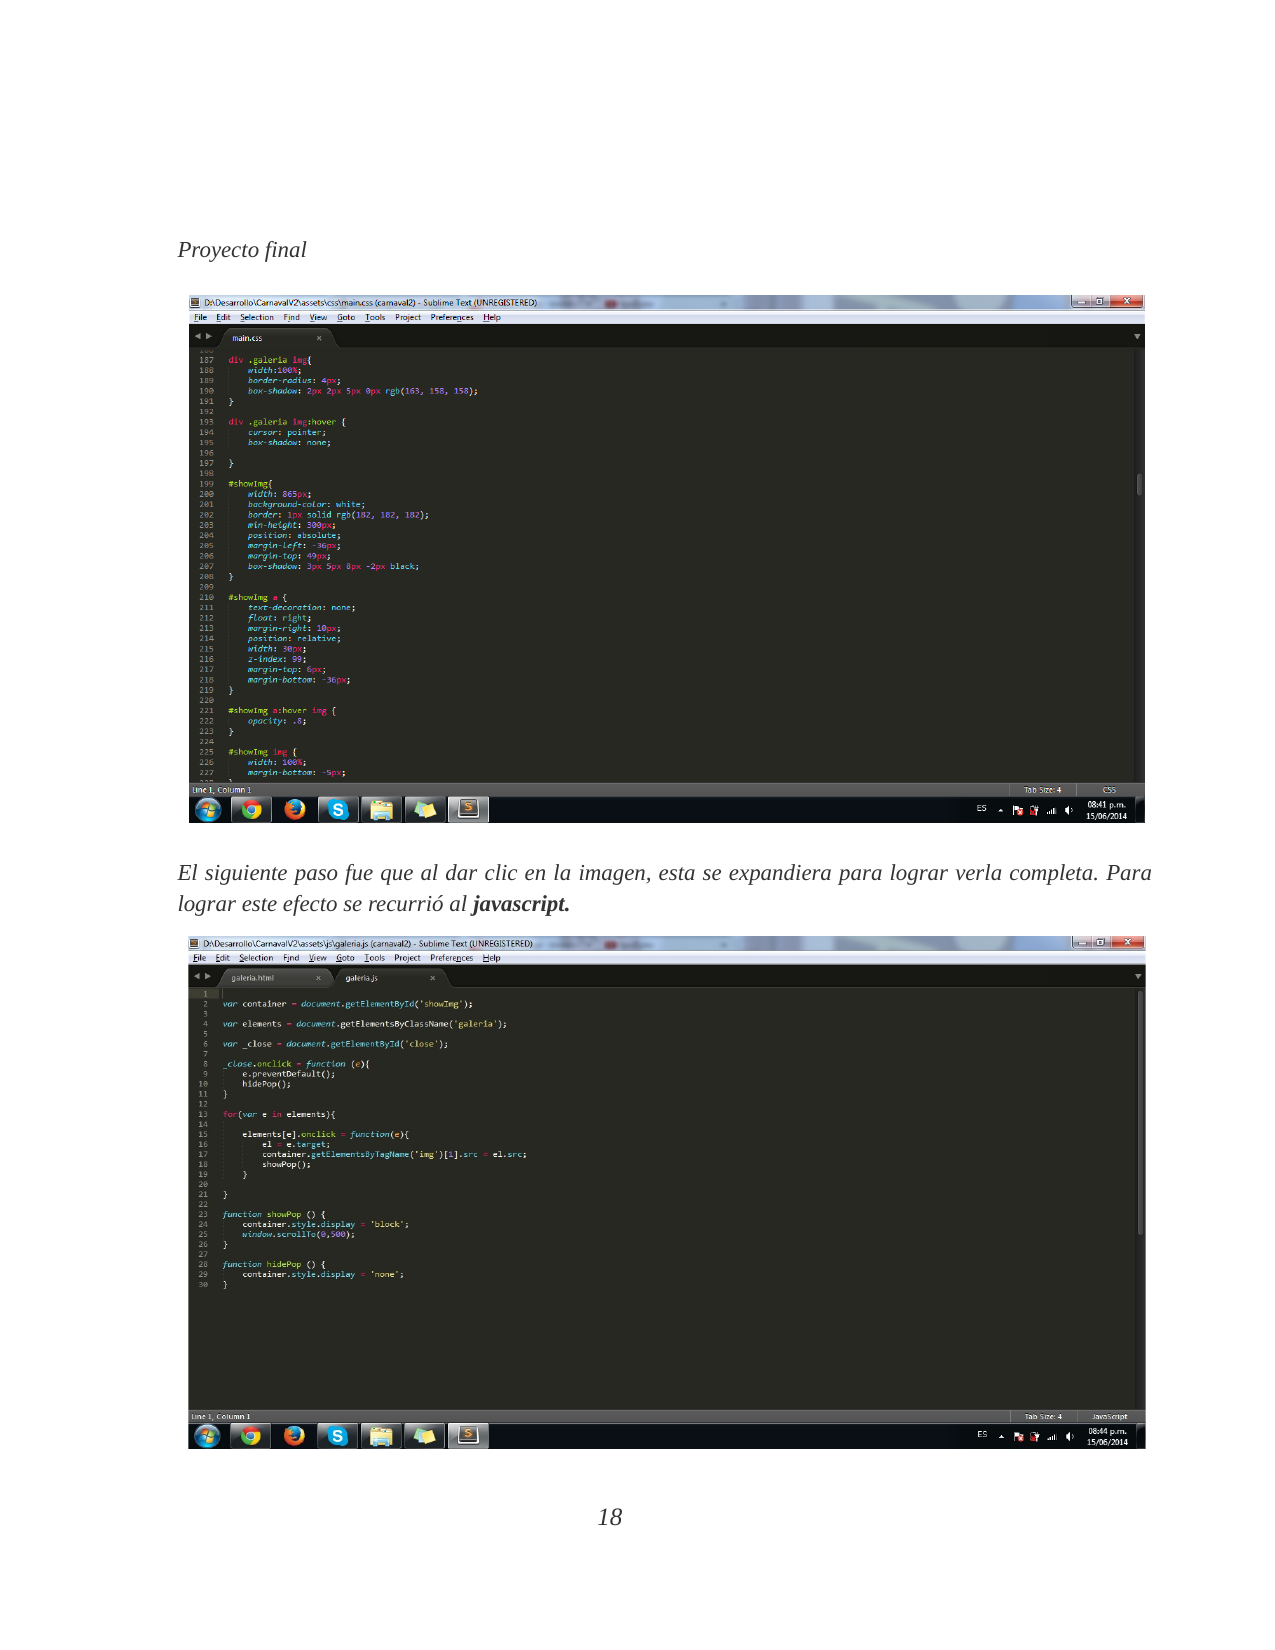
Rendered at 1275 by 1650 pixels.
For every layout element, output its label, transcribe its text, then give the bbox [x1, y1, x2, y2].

picture [188, 936, 1146, 1449]
text El siguiente paso fue que al dar clic en la imagen, esta se expandiera para lograr verla completa. Para lograr este efecto se recurrió al javascript. [177, 295, 1157, 917]
picture [189, 295, 1145, 823]
